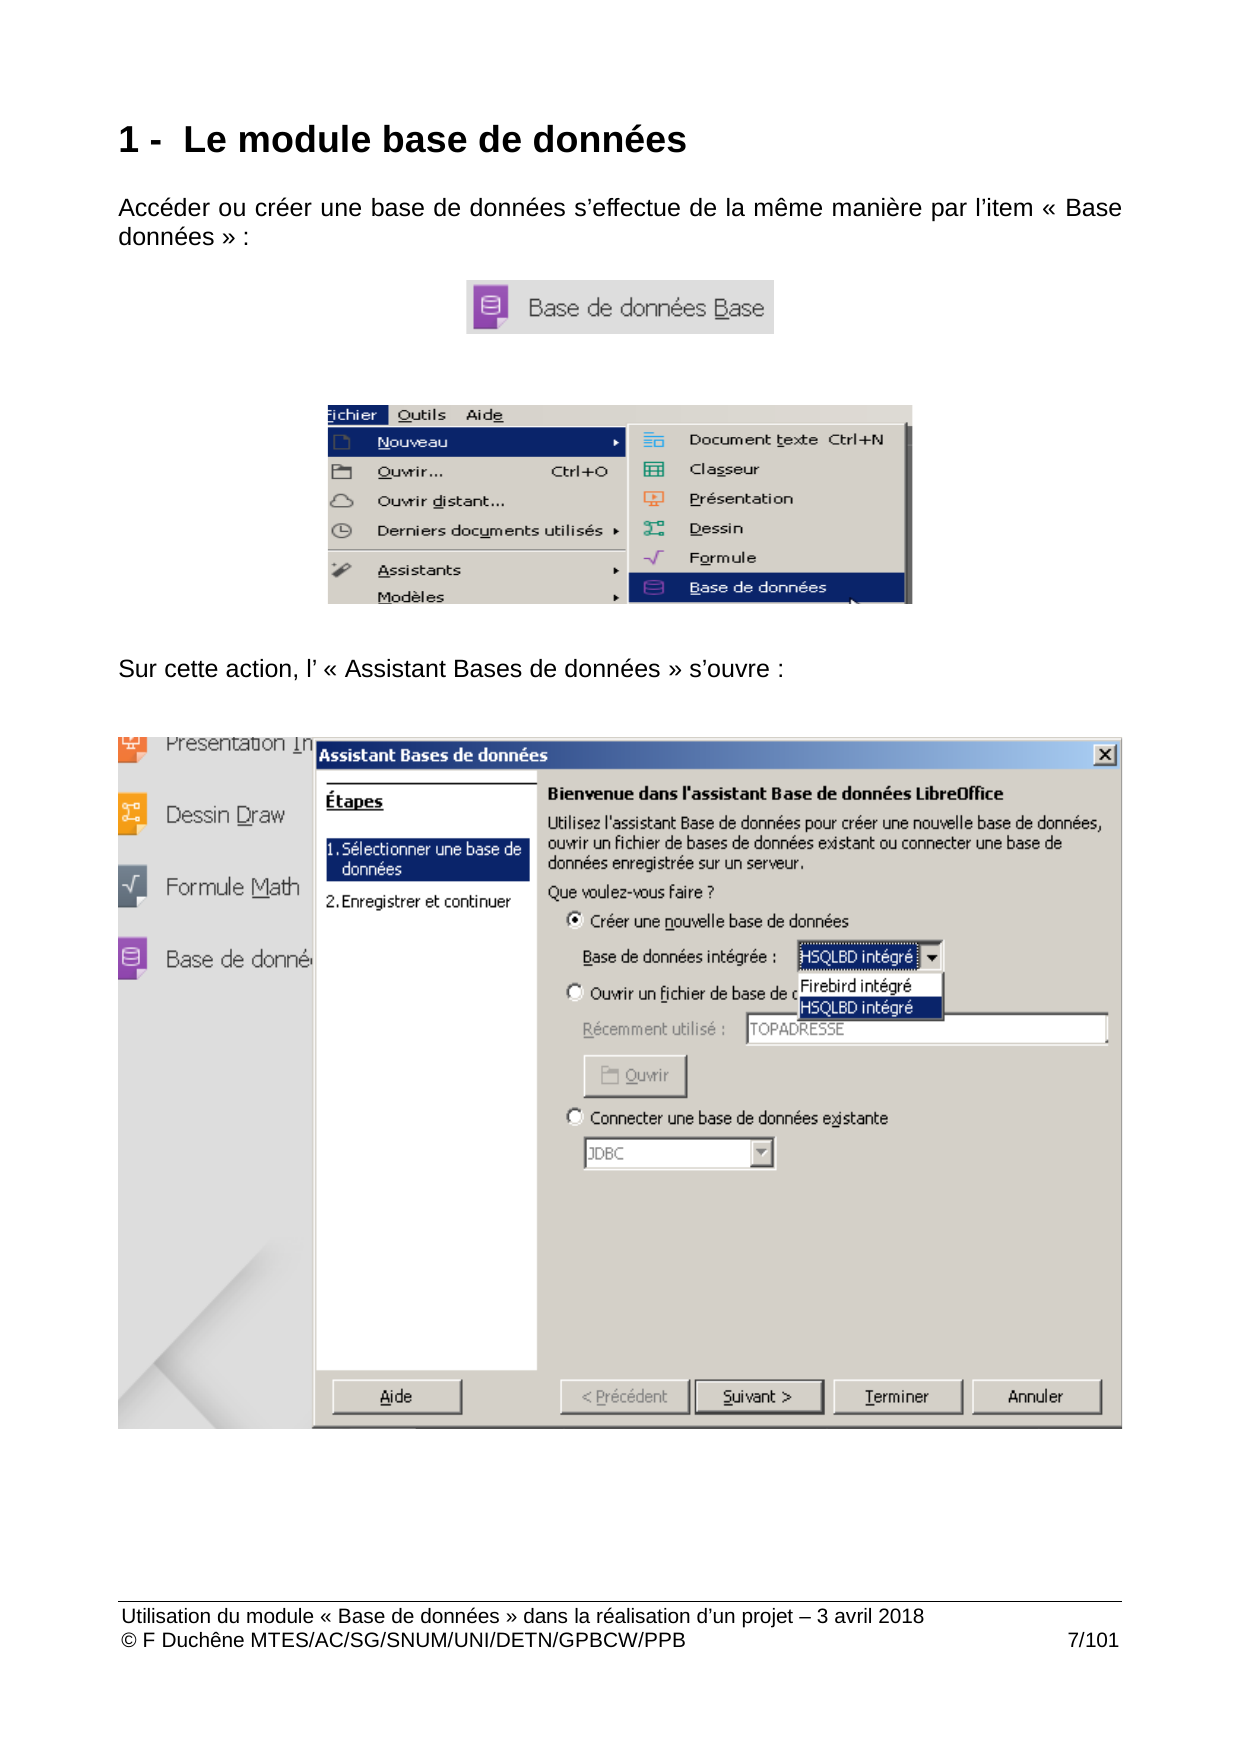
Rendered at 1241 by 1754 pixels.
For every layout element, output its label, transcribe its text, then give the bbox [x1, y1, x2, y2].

subtitle Le module base de données [118, 117, 1122, 160]
text Sur cette action, l’ « Assistant Bases de données » s’ouvre : [118, 654, 1122, 683]
picture [466, 280, 774, 334]
text Accéder ou créer une base de données s’effectue de la même manière par l’item « Base données » : [118, 193, 1122, 251]
